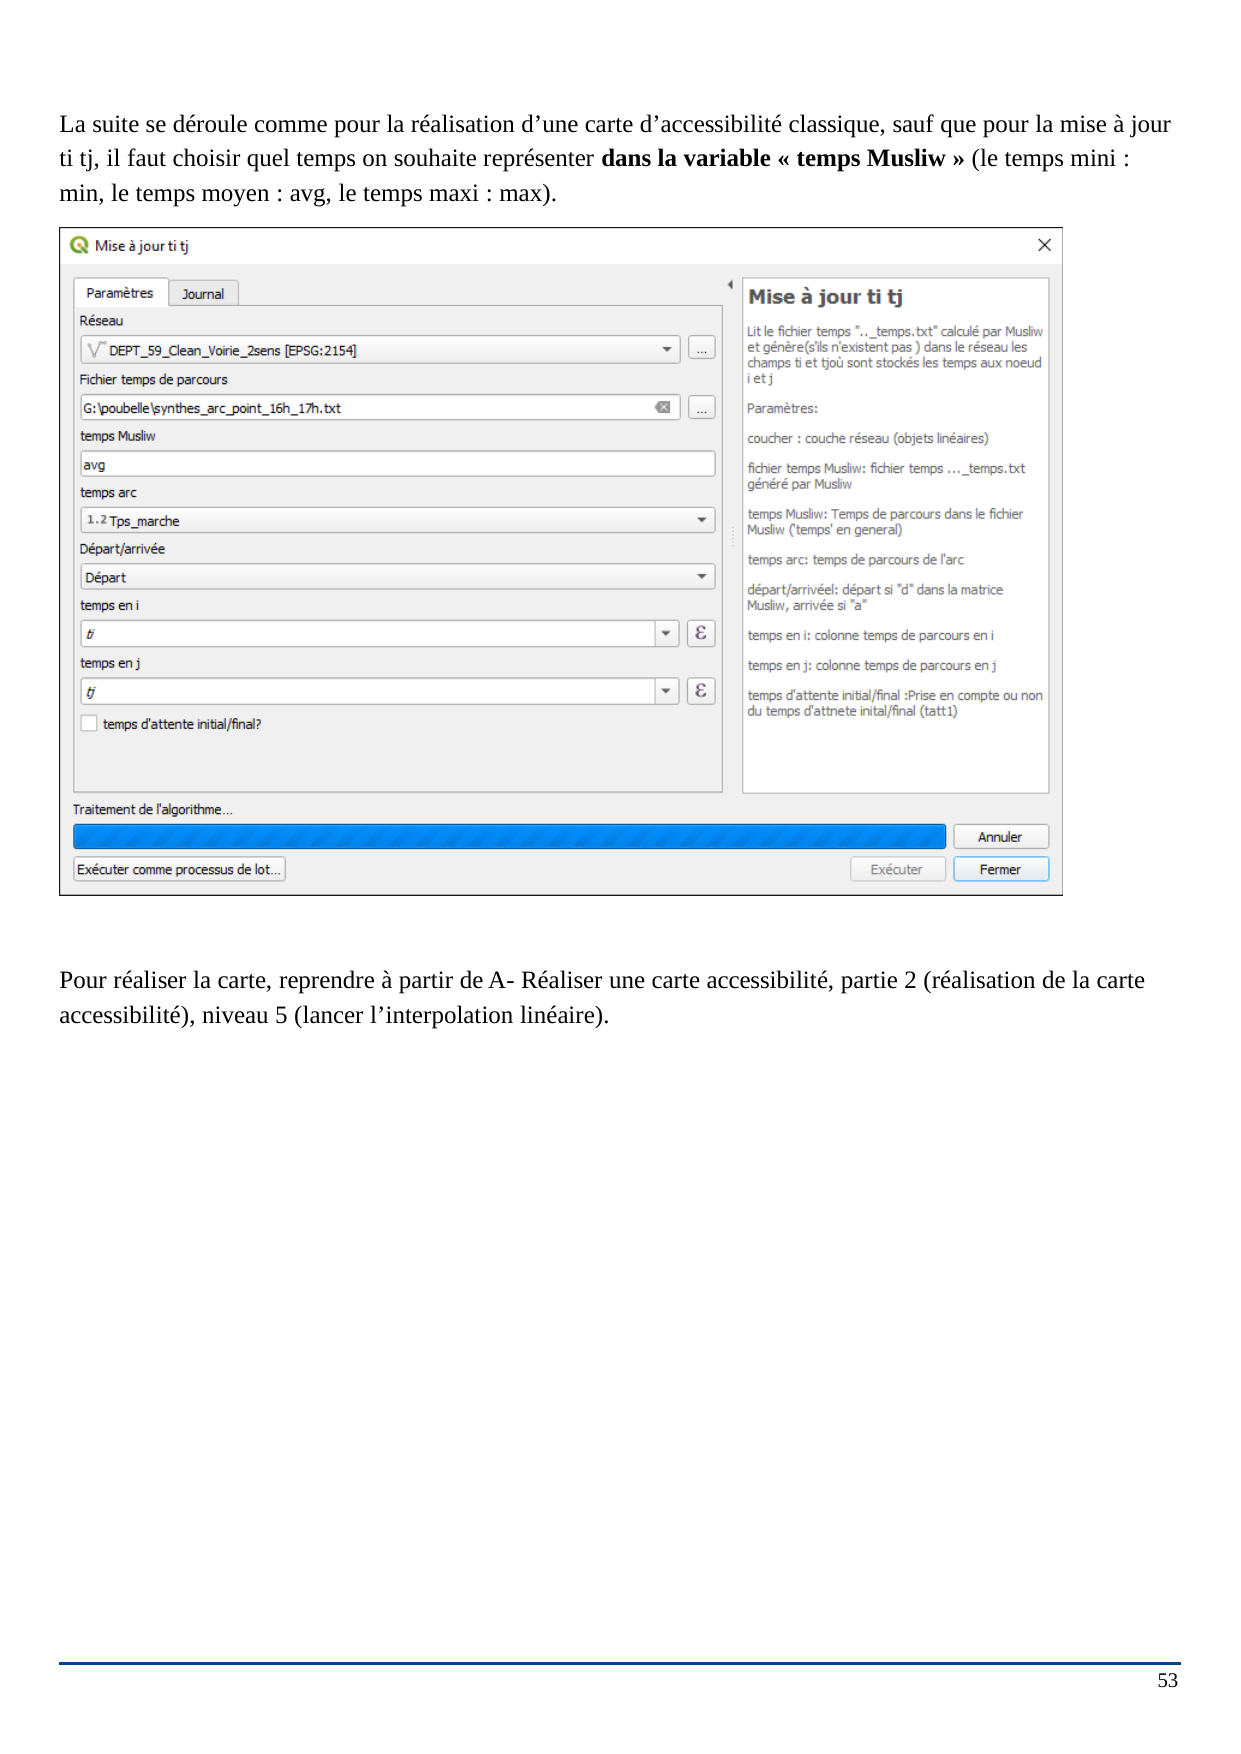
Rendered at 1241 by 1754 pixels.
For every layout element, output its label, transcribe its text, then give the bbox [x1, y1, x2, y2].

picture [59, 227, 1063, 896]
text La suite se déroule comme pour la réalisation d’une carte d’accessibilité classique, sauf que pour la mise à jour ti tj, il faut choisir quel temps on souhaite représenter dans la variable « temps Musliw » (le temps mini : min, le temps moyen : avg, le temps maxi : max). [59, 108, 1181, 207]
text Pour réaliser la carte, reprendre à partir de A- Réaliser une carte accessibilité, partie 2 (réalisation de la carte accessibilité), niveau 5 (lancer l’interpolation linéaire). [59, 965, 1181, 1029]
